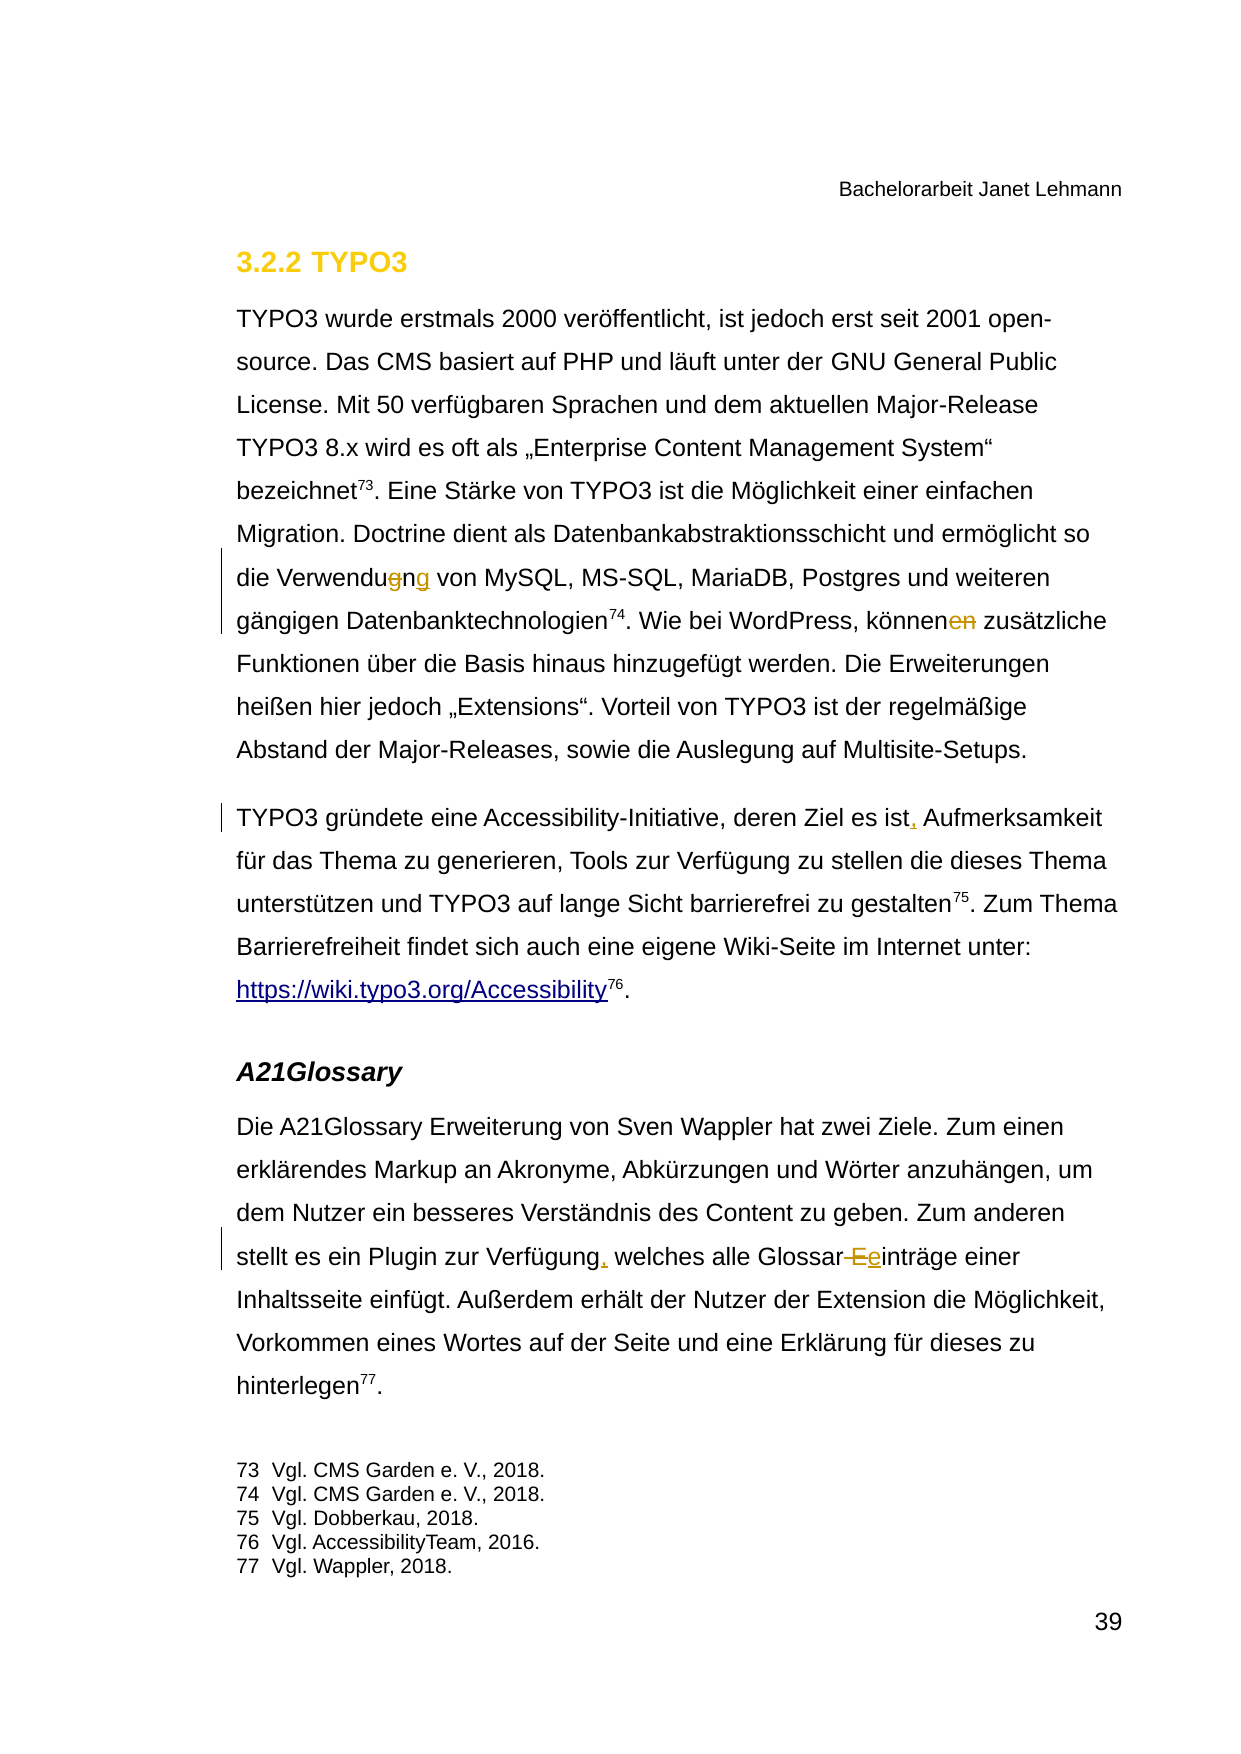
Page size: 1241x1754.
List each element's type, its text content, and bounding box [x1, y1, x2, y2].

text TYPO3 gründete eine Accessibility-Initiative, deren Ziel es ist, Aufmerksamkeit für das Thema zu generieren, Tools zur Verfügung zu stellen die dieses Thema unterstützen und TYPO3 auf lange Sicht barrierefrei zu gestalten. Zum Thema Barrierefreiheit findet sich auch eine eigene Wiki-Seite im Internet unter: https://wiki.typo3.org/Accessibility. [236, 803, 1122, 1004]
text Vgl. AccessibilityTeam, 2016. [236, 1530, 1122, 1554]
subtitle TYPO3 [236, 245, 1122, 279]
text Vgl. CMS Garden e. V., 2018. [236, 1482, 1122, 1506]
text Vgl. CMS Garden e. V., 2018. [236, 1458, 1122, 1482]
text TYPO3 wurde erstmals 2000 veröffentlicht, ist jedoch erst seit 2001 open-source. Das CMS basiert auf PHP und läuft unter der GNU General Public License. Mit 50 verfügbaren Sprachen und dem aktuellen Major-Release TYPO3 8.x wird es oft als „Enterprise Content Management System“ bezeichnet. Eine Stärke von TYPO3 ist die Möglichkeit einer einfachen Migration. Doctrine dient als Datenbankabstraktionsschicht und ermöglicht so die Verwendung von MySQL, MS-SQL, MariaDB, Postgres und weiteren gängigen Datenbanktechnologien. Wie bei WordPress, können zusätzliche Funktionen über die Basis hinaus hinzugefügt werden. Die Erweiterungen heißen hier jedoch „Extensions“. Vorteil von TYPO3 ist der regelmäßige Abstand der Major-Releases, sowie die Auslegung auf Multisite-Setups. [236, 304, 1122, 764]
text Vgl. Dobberkau, 2018. [236, 1506, 1122, 1530]
subtitle A21Glossary [236, 1056, 1122, 1087]
text Vgl. Wappler, 2018. [236, 1554, 1122, 1578]
text Die A21Glossary Erweiterung von Sven Wappler hat zwei Ziele. Zum einen erklärendes Markup an Akronyme, Abkürzungen und Wörter anzuhängen, um dem Nutzer ein besseres Verständnis des Content zu geben. Zum anderen stellt es ein Plugin zur Verfügung, welches alle Glossareinträge einer Inhaltsseite einfügt. Außerdem erhält der Nutzer der Extension die Möglichkeit, Vorkommen eines Wortes auf der Seite und eine Erklärung für dieses zu hinterlegen. [236, 1112, 1122, 1400]
